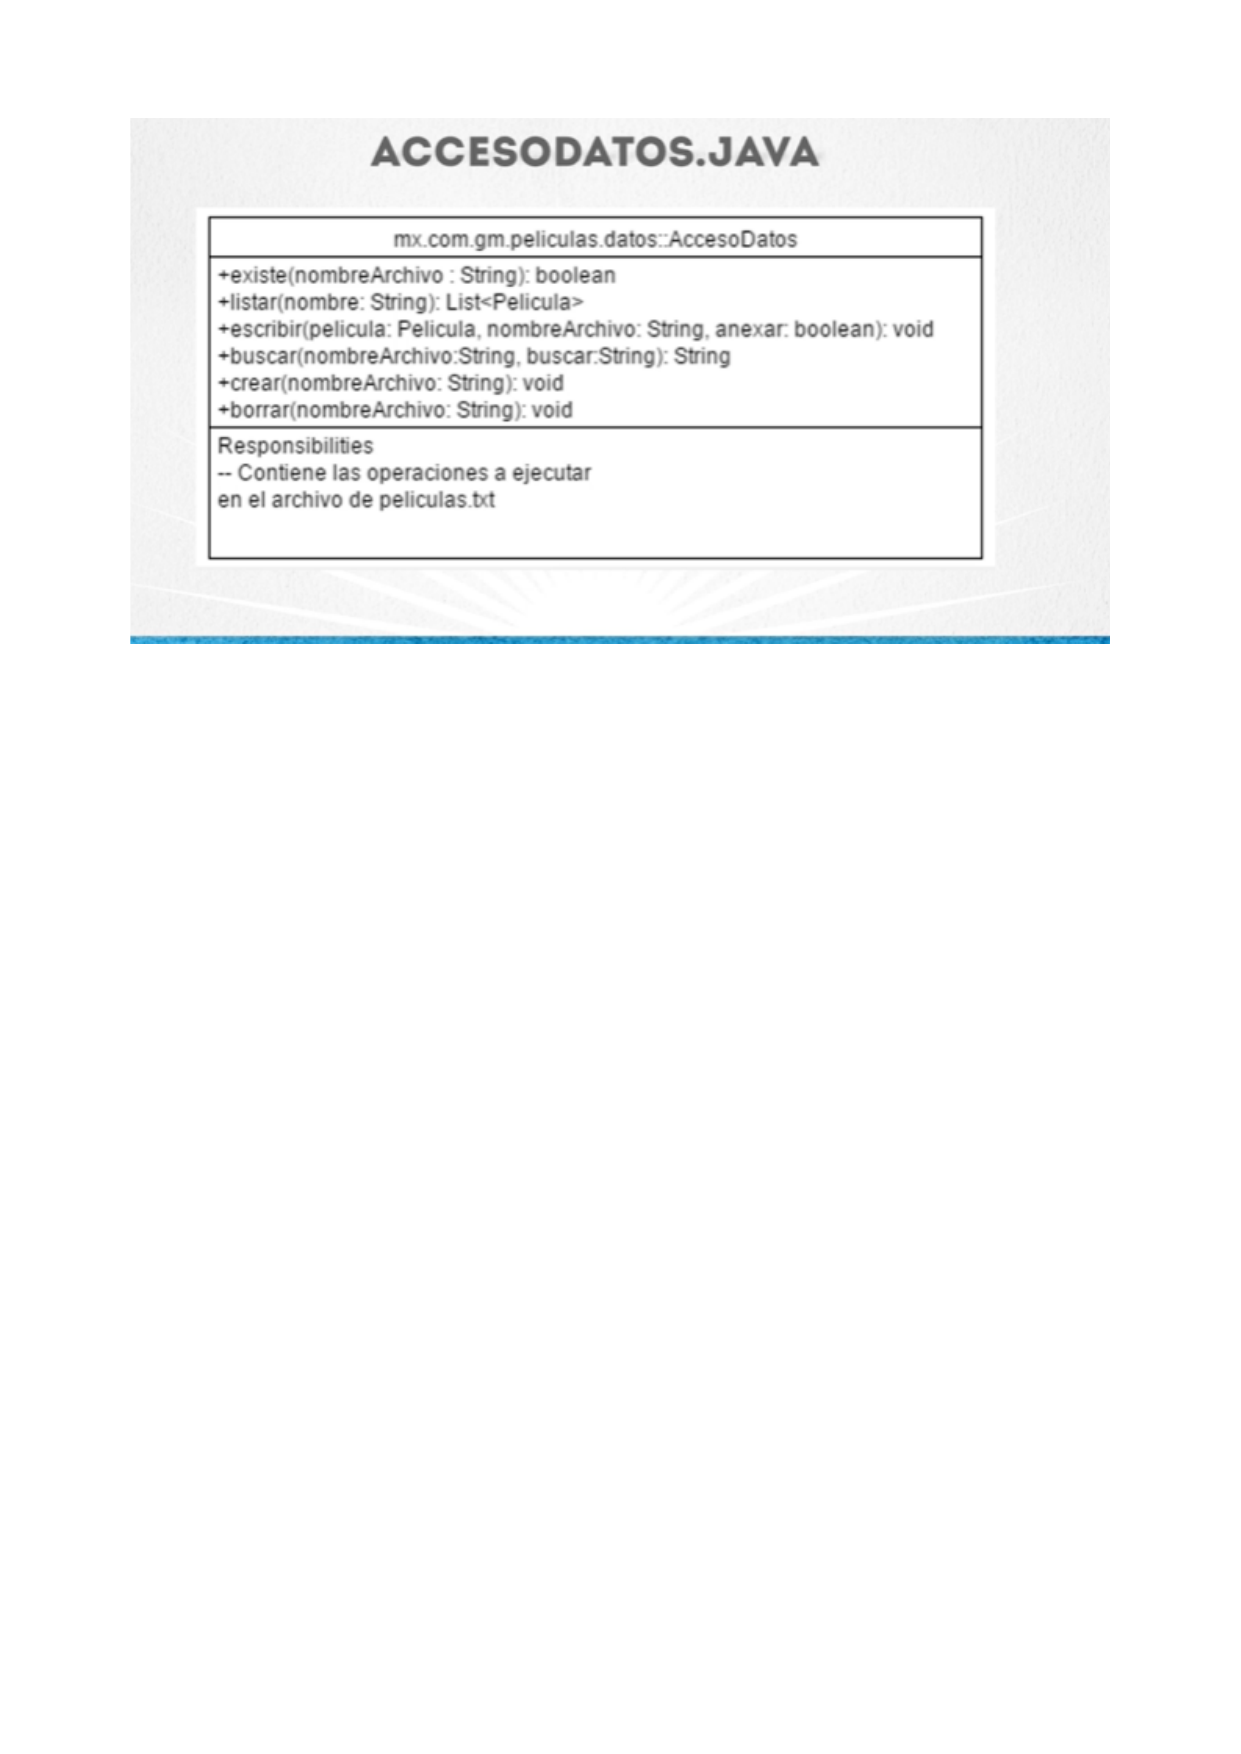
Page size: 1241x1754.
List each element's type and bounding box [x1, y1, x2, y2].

picture [130, 118, 1110, 644]
